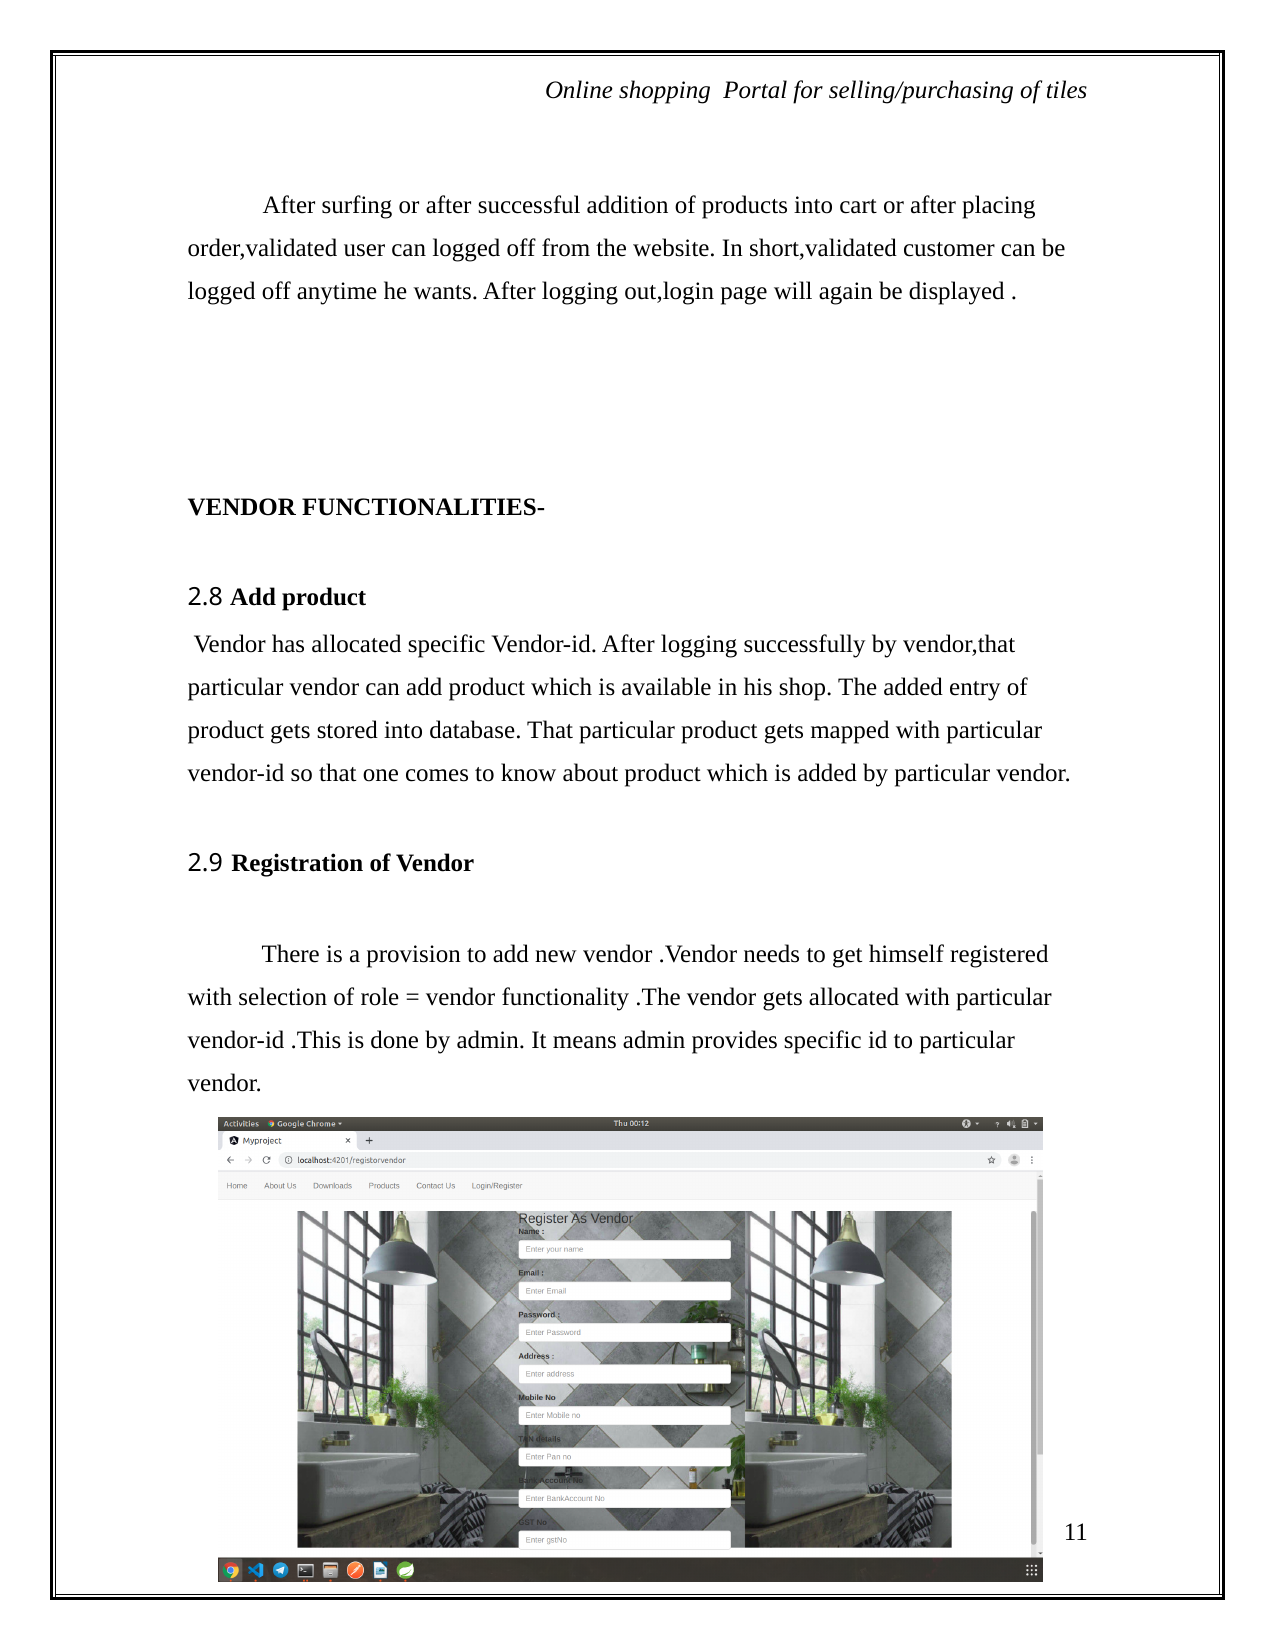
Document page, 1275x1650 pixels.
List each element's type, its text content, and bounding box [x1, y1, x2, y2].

text Vendor has allocated specific Vendor-id. After logging successfully by vendor,that particular vendor can add product which is available in his shop. The added entry of product gets stored into database. That particular product gets mapped with particular vendor-id so that one comes to know about product which is added by particular vendor. [187, 629, 1087, 787]
text VENDOR FUNCTIONALITIES- [187, 492, 1087, 521]
list Add product [187, 578, 1087, 612]
list Registration of Vendor [187, 845, 1087, 879]
text There is a provision to add new vendor .Vendor needs to get himself registered with selection of role = vendor functionality .The vendor gets allocated with particular vendor-id .This is done by admin. It means admin provides specific id to particular vendor. [187, 939, 1087, 1097]
text After surfing or after successful addition of products into cart or after placing order,validated user can logged off from the website. In short,validated customer can be logged off anytime he wants. After logging out,login page will again be displayed . [187, 190, 1087, 305]
picture [218, 1117, 1043, 1582]
